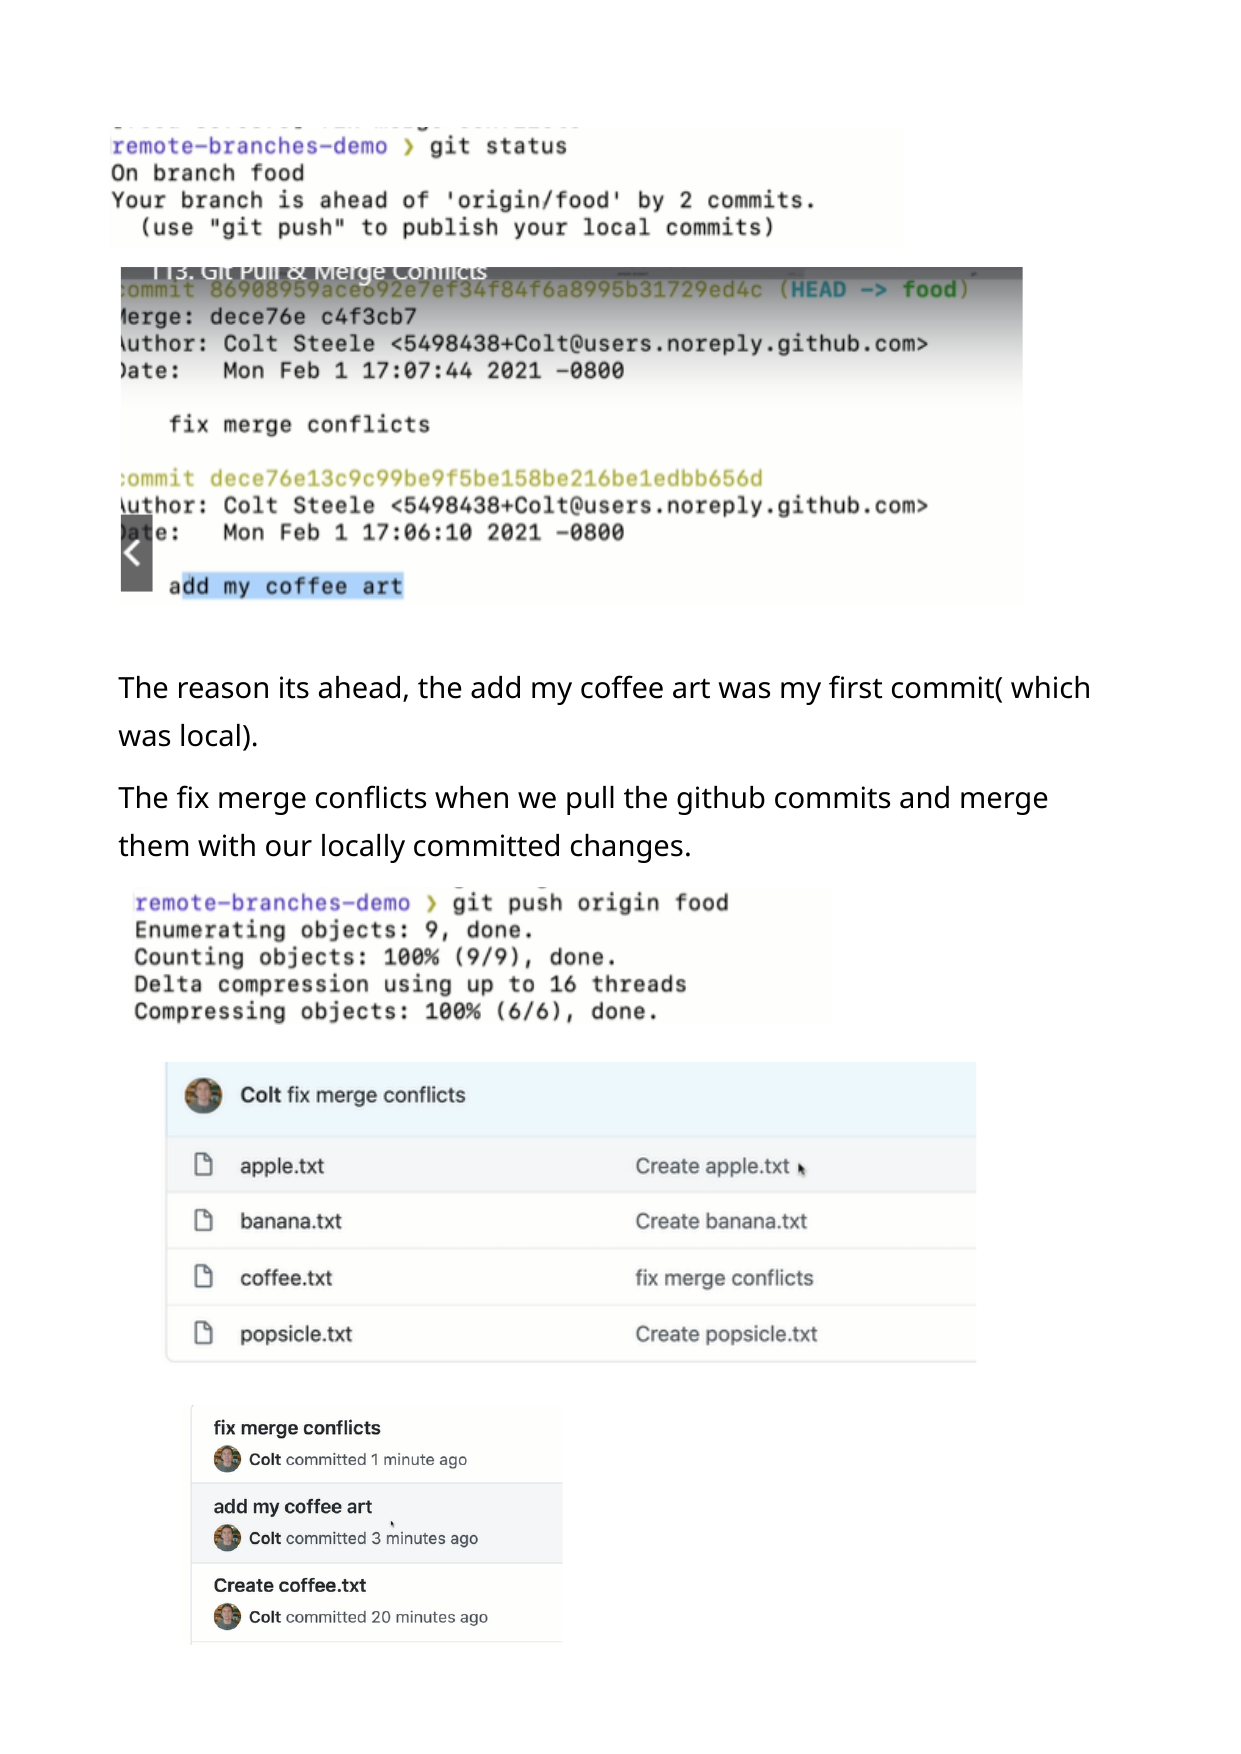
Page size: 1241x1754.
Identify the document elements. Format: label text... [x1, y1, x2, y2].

picture [109, 127, 906, 247]
picture [160, 1062, 977, 1366]
picture [181, 1405, 563, 1645]
text The reason its ahead, the add my coffee art was my first commit( which was local). [118, 667, 1122, 755]
picture [132, 887, 833, 1025]
text The fix merge conflicts when we pull the github commits and merge them with our locally committed changes. [118, 777, 1122, 864]
picture [120, 267, 1023, 606]
